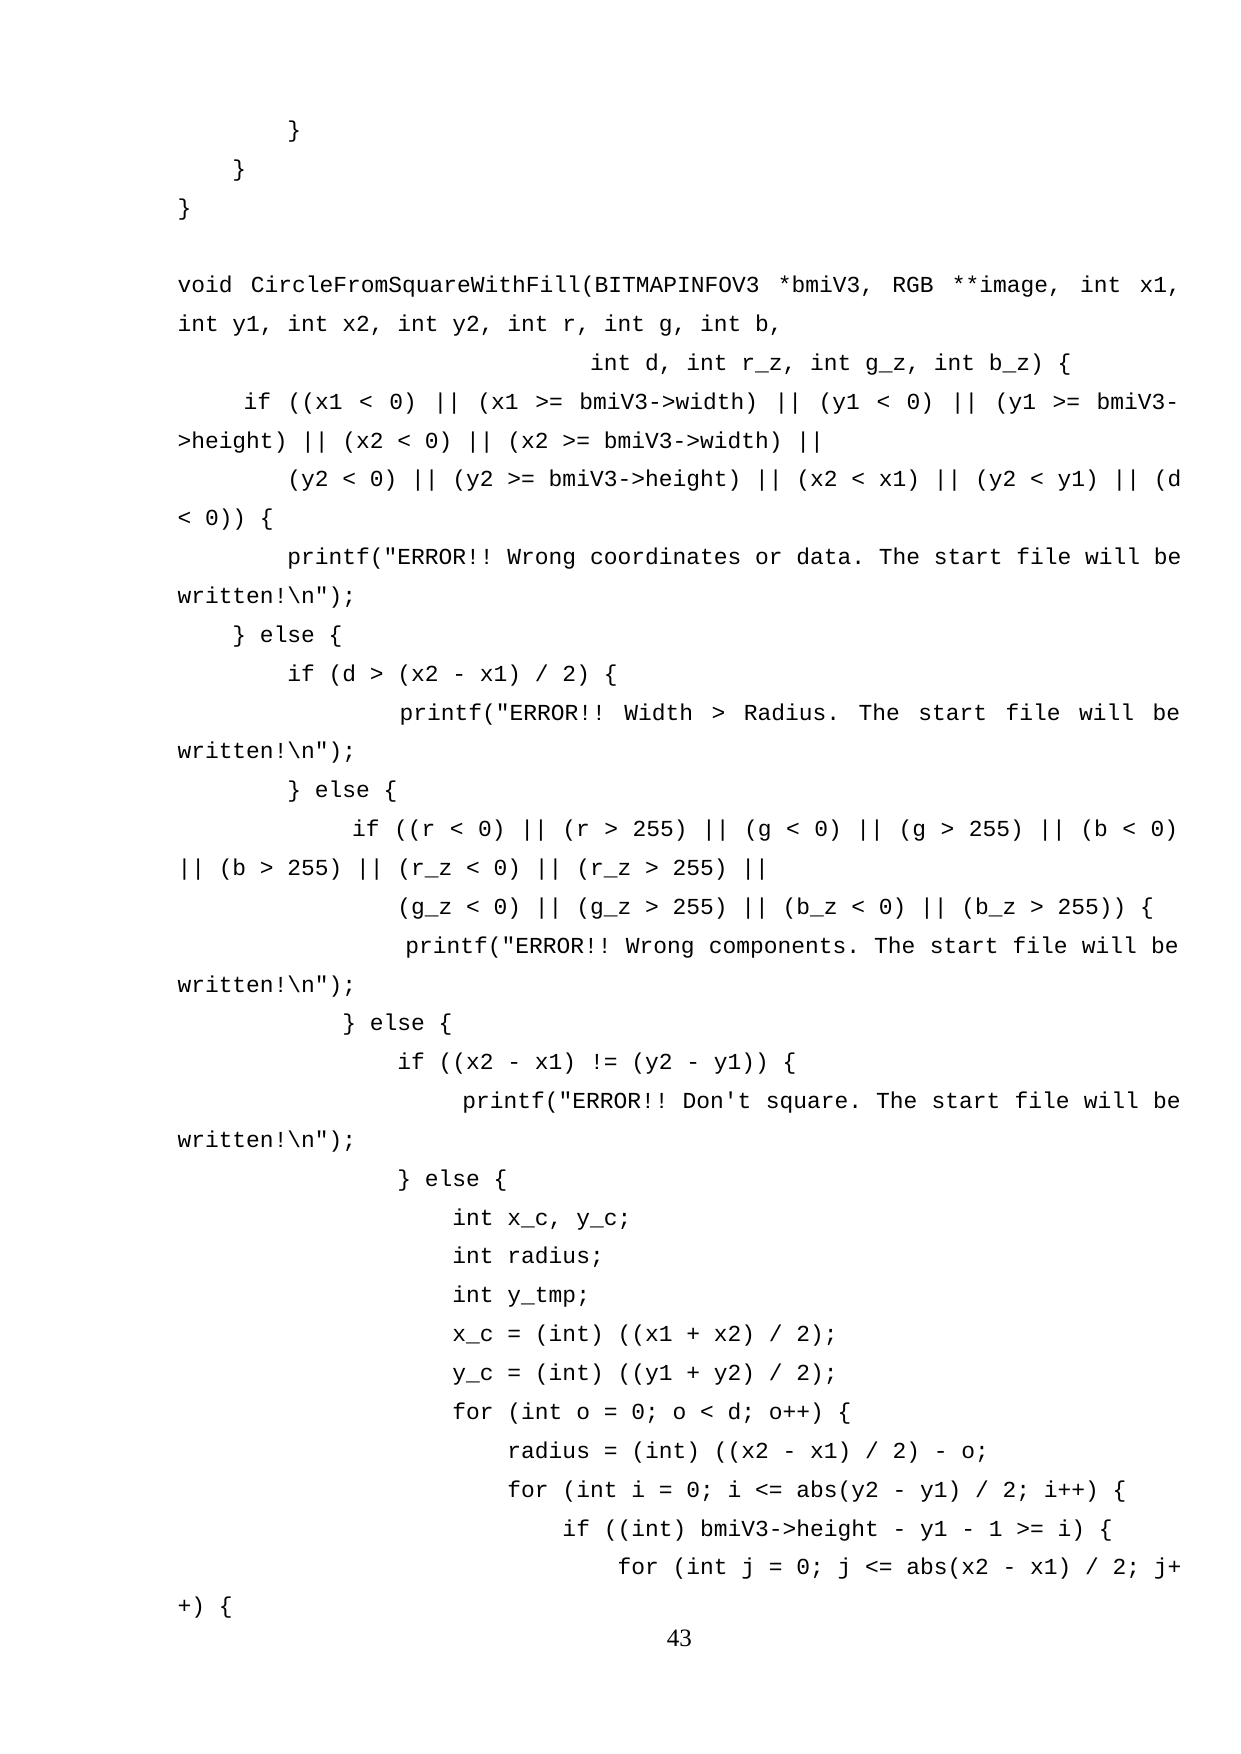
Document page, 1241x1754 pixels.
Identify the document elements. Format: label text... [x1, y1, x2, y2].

text printf("ERROR!! Don't square. The start file will be written!\n"); [177, 1089, 1181, 1154]
text if ((x1 < 0) || (x1 >= bmiV3->width) || (y1 < 0) || (y1 >= bmiV3->height) || (x2 < 0) || (x2 >= bmiV3->width) || [177, 390, 1181, 455]
text } [177, 157, 1181, 183]
text if ((r < 0) || (r > 255) || (g < 0) || (g > 255) || (b < 0) || (b > 255) || (r_z < 0) || (r_z > 255) || [177, 817, 1181, 882]
text int x_c, y_c; [177, 1206, 1181, 1232]
text y_c = (int) ((y1 + y2) / 2); [177, 1361, 1181, 1387]
text for (int o = 0; o < d; o++) { [177, 1400, 1181, 1426]
text } else { [177, 1012, 1181, 1038]
text printf("ERROR!! Wrong coordinates or data. The start file will be written!\n"); [177, 546, 1181, 610]
text } else { [177, 1167, 1181, 1193]
text int y_tmp; [177, 1284, 1181, 1310]
text if (d > (x2 - x1) / 2) { [177, 662, 1181, 688]
text printf("ERROR!! Wrong components. The start file will be written!\n"); [177, 934, 1181, 999]
text void CircleFromSquareWithFill(BITMAPINFOV3 *bmiV3, RGB **image, int x1, int y1, int x2, int y2, int r, int g, int b, [177, 273, 1181, 338]
text (g_z < 0) || (g_z > 255) || (b_z < 0) || (b_z > 255)) { [177, 895, 1181, 921]
text if ((x2 - x1) != (y2 - y1)) { [177, 1051, 1181, 1077]
text int d, int r_z, int g_z, int b_z) { [177, 351, 1181, 377]
text radius = (int) ((x2 - x1) / 2) - o; [177, 1439, 1181, 1465]
text for (int j = 0; j <= abs(x2 - x1) / 2; j++) { [177, 1556, 1181, 1621]
text (y2 < 0) || (y2 >= bmiV3->height) || (x2 < x1) || (y2 < y1) || (d < 0)) { [177, 468, 1181, 533]
text int radius; [177, 1245, 1181, 1271]
text } [177, 196, 1181, 222]
text } else { [177, 779, 1181, 804]
text x_c = (int) ((x1 + x2) / 2); [177, 1323, 1181, 1348]
text if ((int) bmiV3->height - y1 - 1 >= i) { [177, 1517, 1181, 1543]
text for (int i = 0; i <= abs(y2 - y1) / 2; i++) { [177, 1478, 1181, 1504]
text } else { [177, 623, 1181, 649]
text printf("ERROR!! Width > Radius. The start file will be written!\n"); [177, 701, 1181, 766]
text } [177, 118, 1181, 144]
